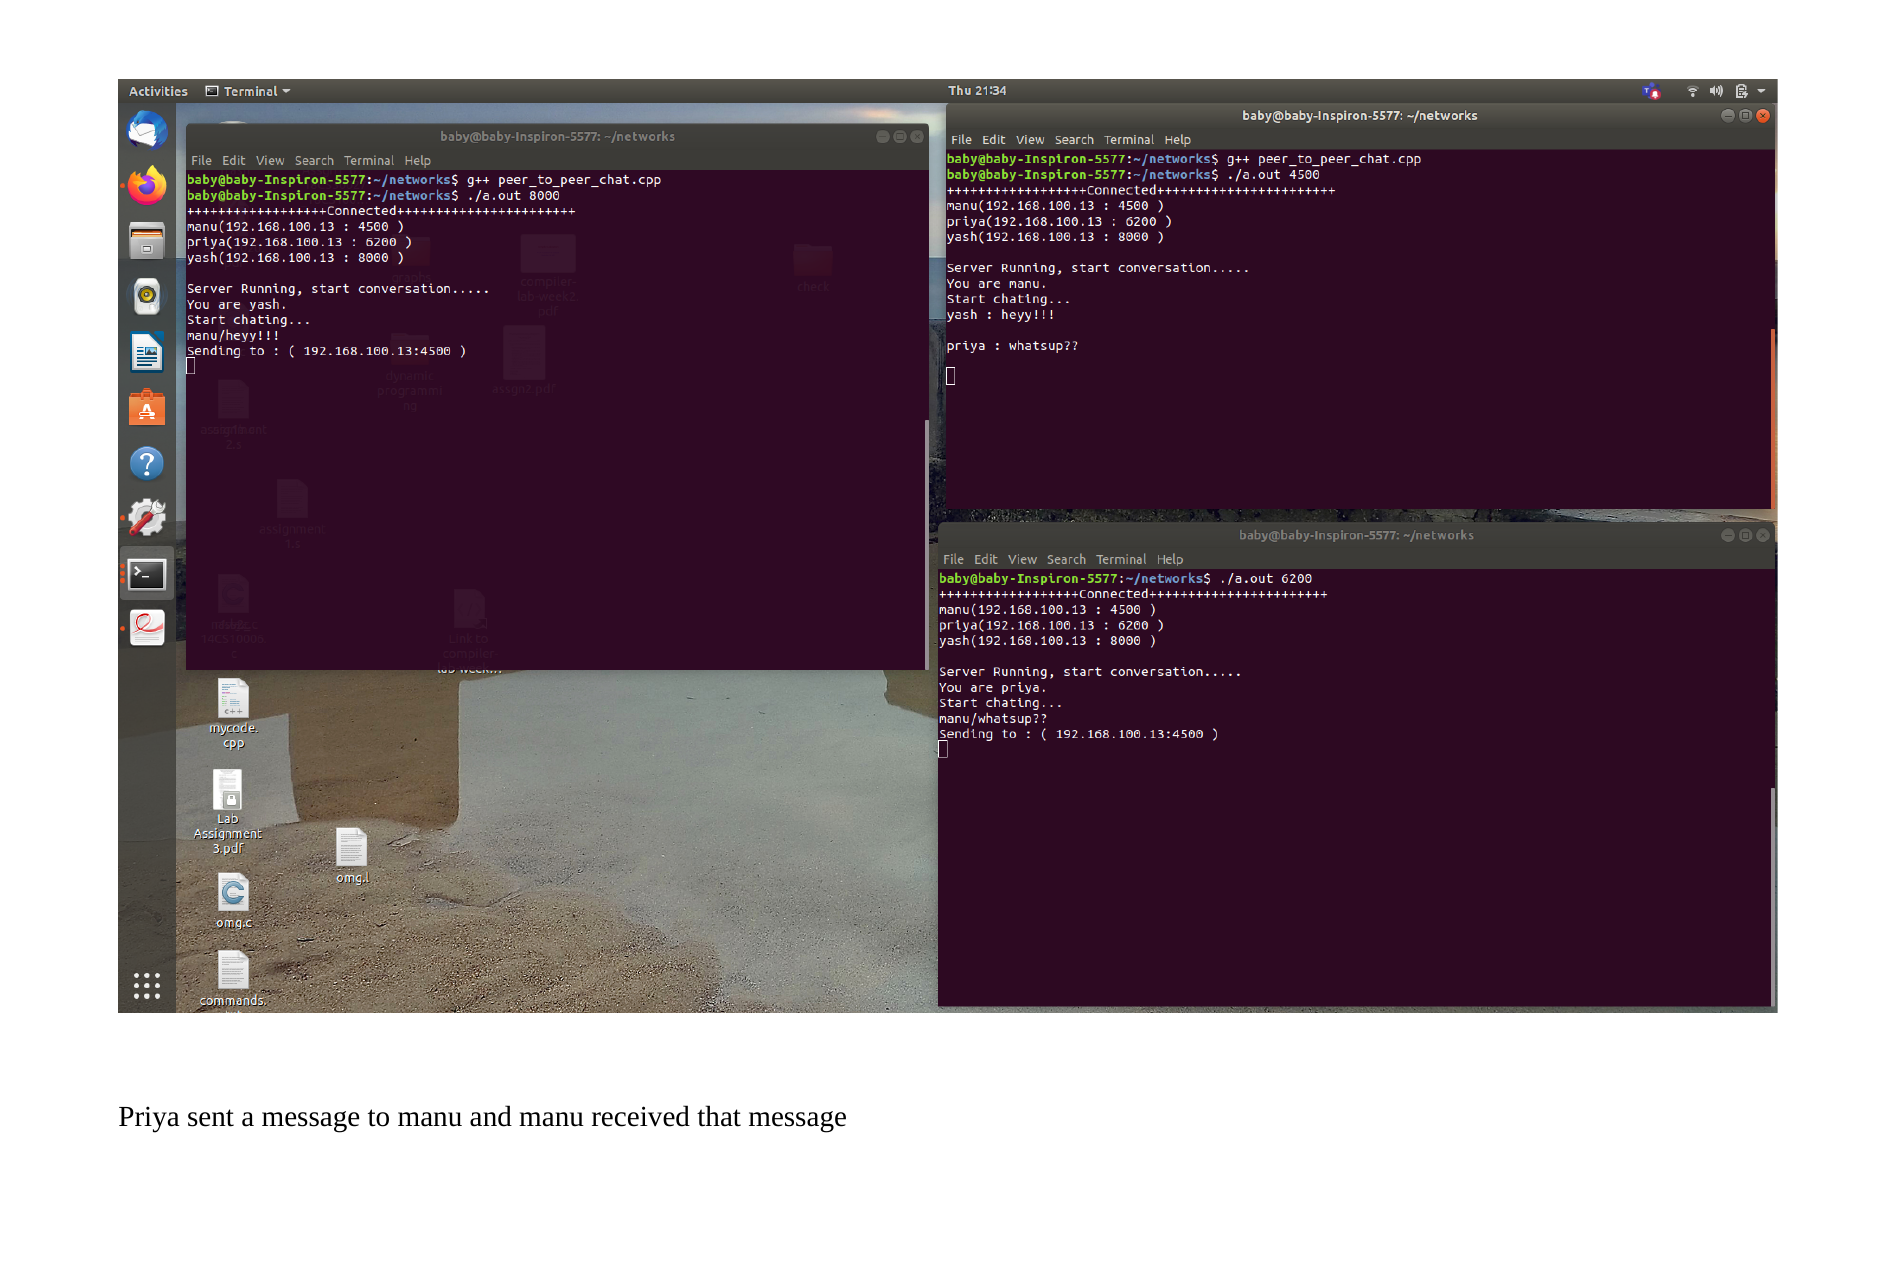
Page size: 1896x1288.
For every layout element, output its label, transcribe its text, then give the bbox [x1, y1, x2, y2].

text Priya sent a message to manu and manu received that message [118, 1099, 1777, 1133]
picture [118, 79, 1778, 1013]
